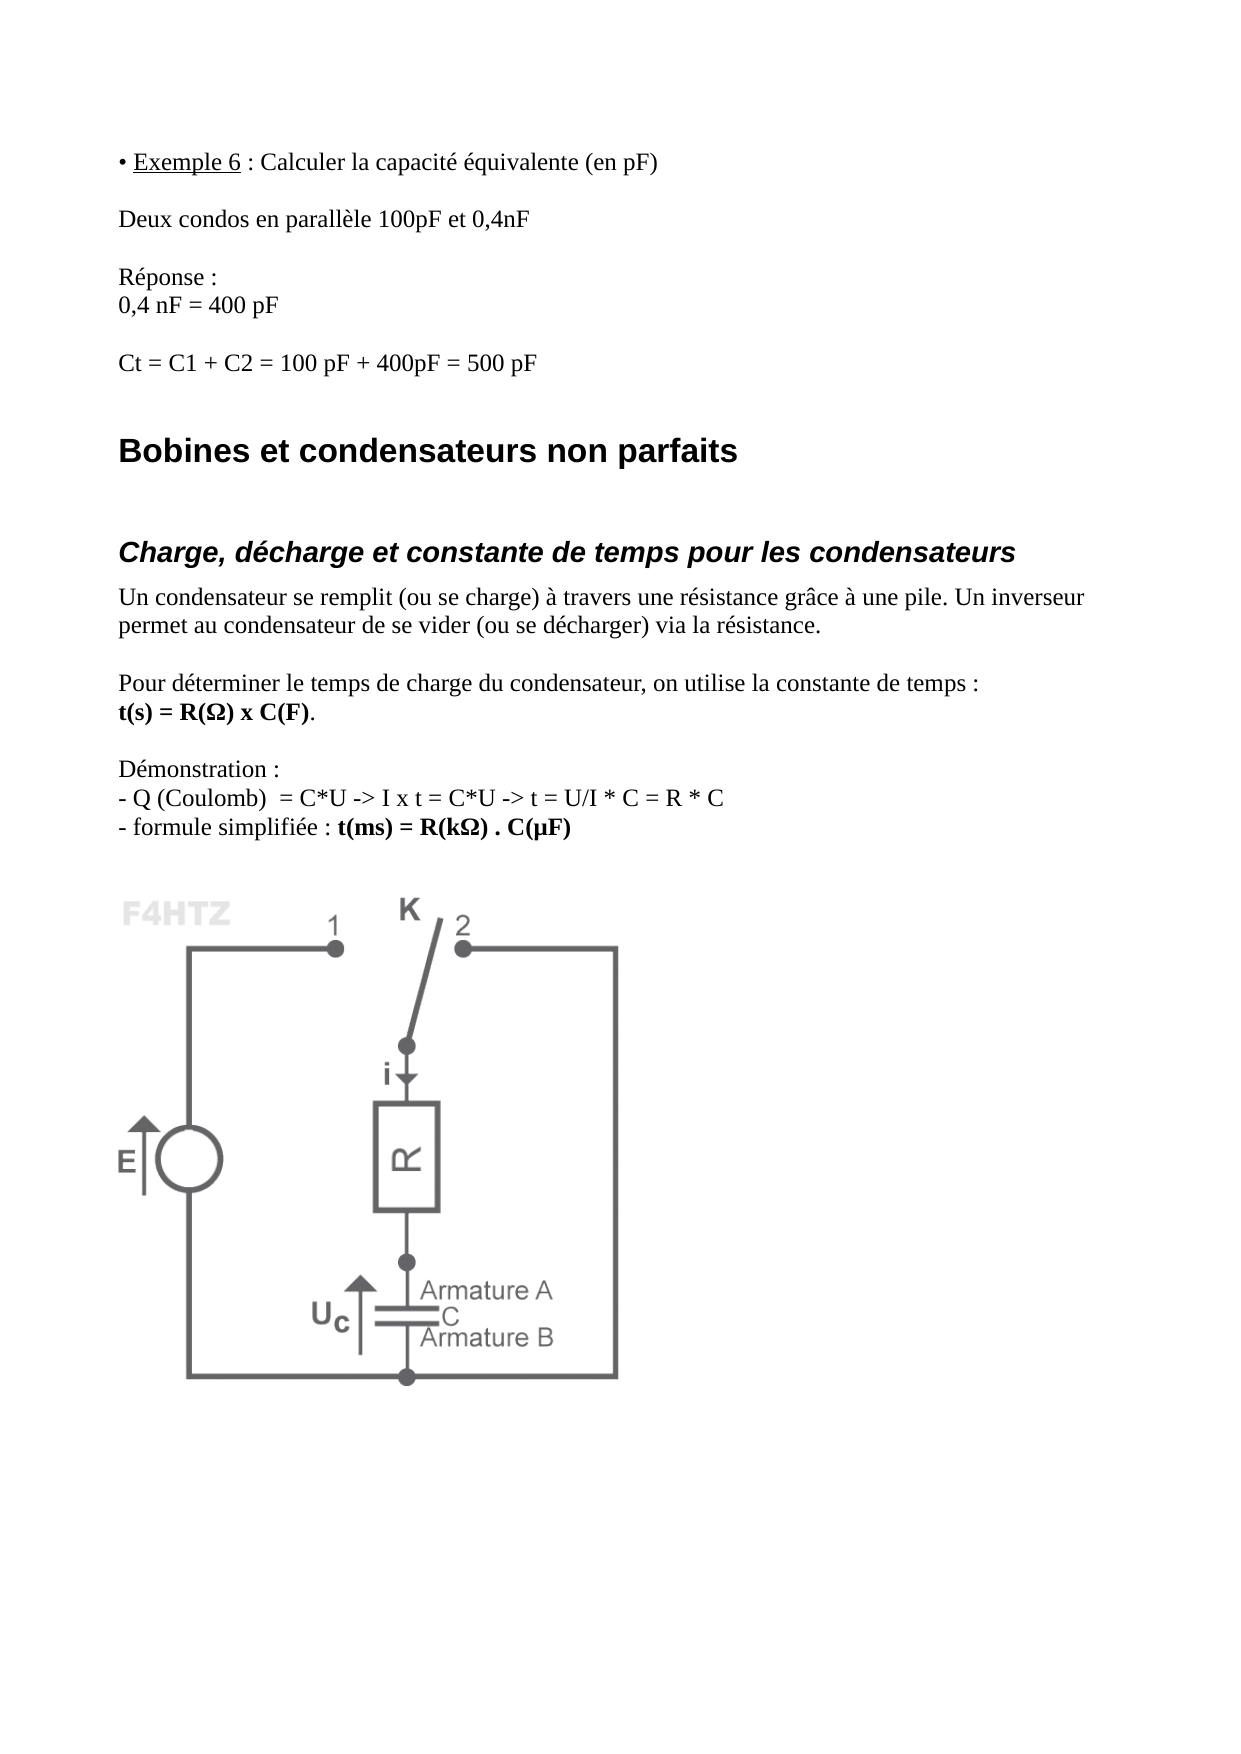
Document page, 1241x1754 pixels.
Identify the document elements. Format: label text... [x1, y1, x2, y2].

text 0,4 nF = 400 pF [118, 291, 1122, 319]
text Ct = C1 + C2 = 100 pF + 400pF = 500 pF [118, 348, 1122, 377]
text Un condensateur se remplit (ou se charge) à travers une résistance grâce à une pile. Un inverseur permet au condensateur de se vider (ou se décharger) via la résistance. [118, 582, 1122, 639]
text - Q (Coulomb) = C*U -> I x t = C*U -> t = U/I * C = R * C [118, 783, 1122, 812]
text Démonstration : [118, 754, 1122, 783]
text - formule simplifiée : t(ms) = R(kΩ) . C(μF) [118, 812, 1122, 840]
subtitle Charge, décharge et constante de temps pour les condensateurs [118, 536, 1122, 569]
text Réponse : [118, 262, 1122, 291]
text t(s) = R(Ω) x C(F). [118, 697, 1122, 725]
text Deux condos en parallèle 100pF et 0,4nF [118, 204, 1122, 233]
picture [118, 897, 619, 1386]
subtitle Bobines et condensateurs non parfaits [118, 431, 1122, 469]
text Pour déterminer le temps de charge du condensateur, on utilise la constante de temps : [118, 668, 1122, 697]
text • Exemple 6 : Calculer la capacité équivalente (en pF) [118, 147, 1122, 176]
